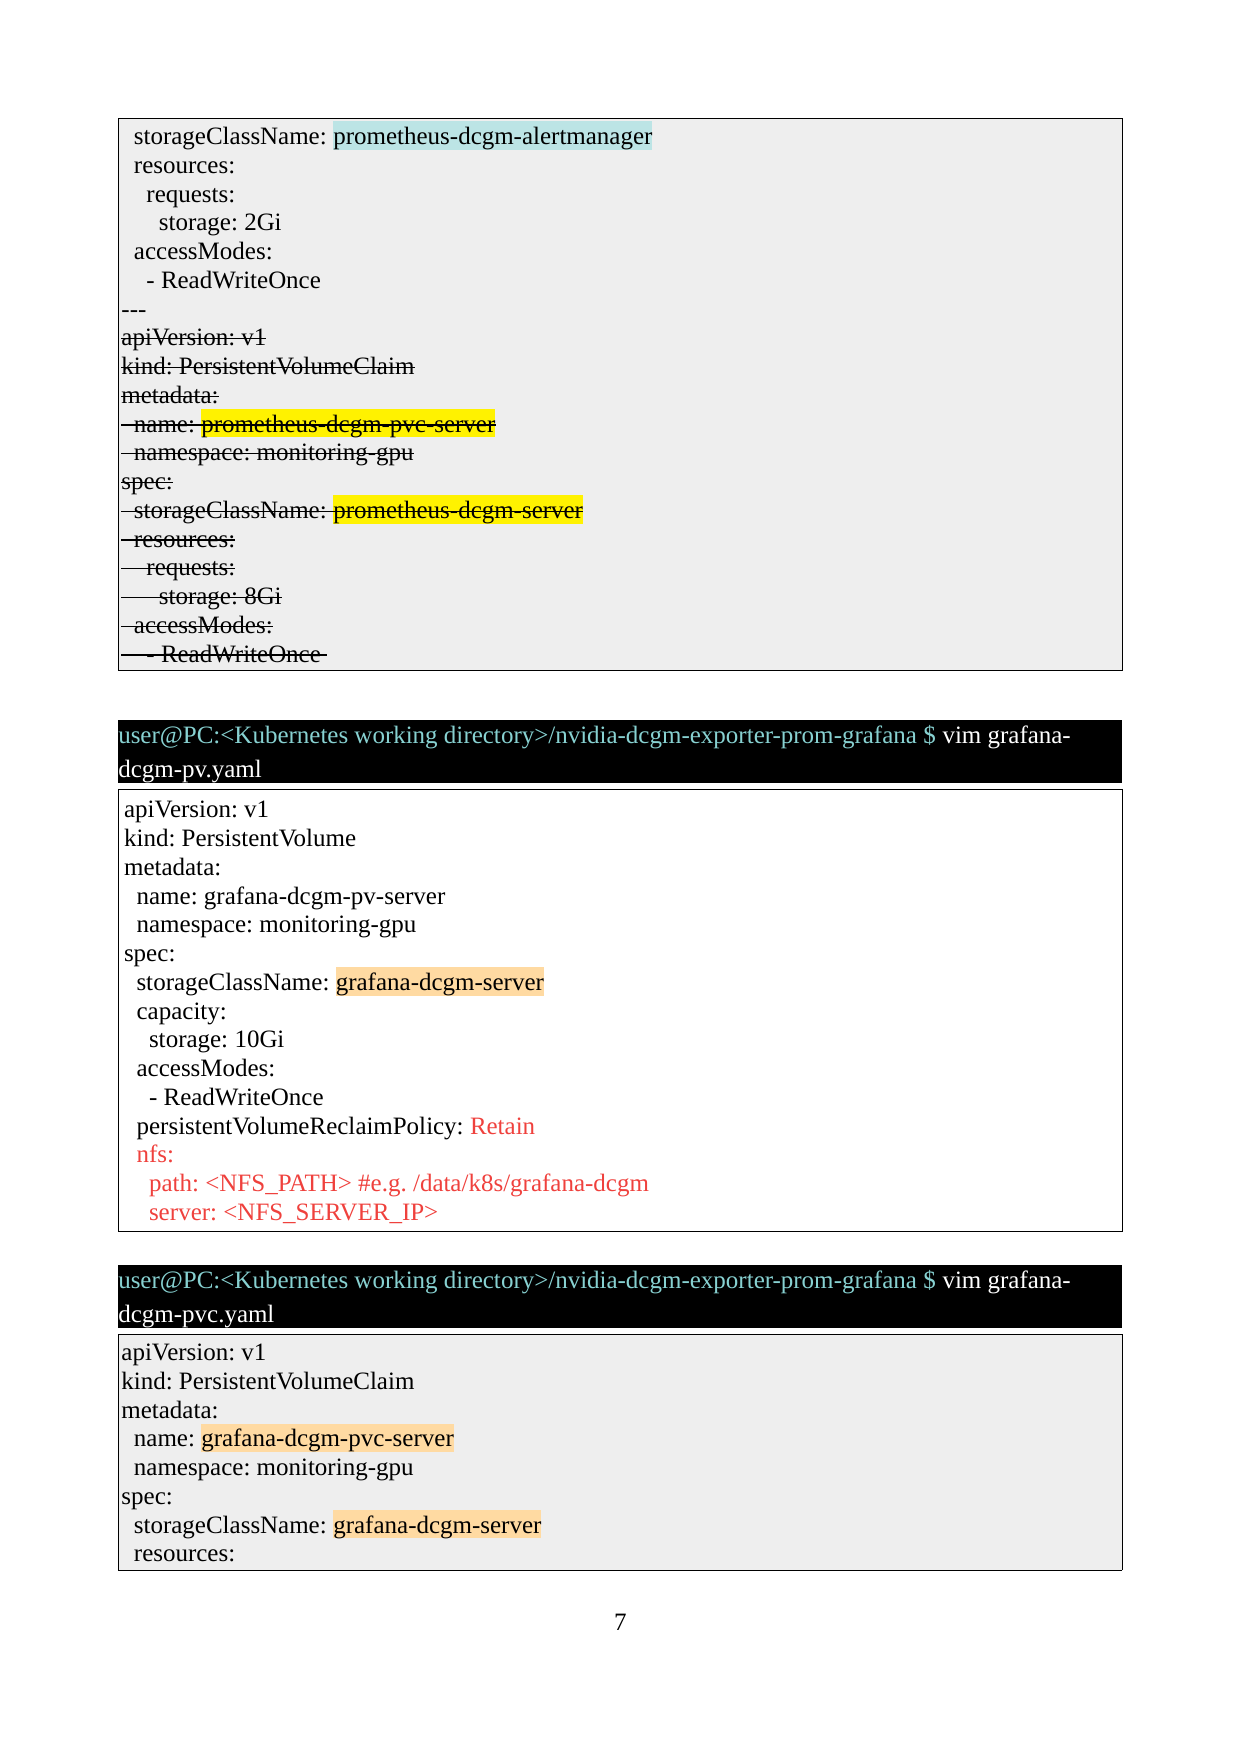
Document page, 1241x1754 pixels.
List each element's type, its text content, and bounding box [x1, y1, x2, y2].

text - ReadWriteOnce [119, 262, 1122, 291]
text storageClassName: prometheus-dcgm-alertmanager [119, 119, 1122, 147]
text storageClassName: grafana-dcgm-server [119, 1507, 1122, 1535]
text --- [119, 291, 1122, 319]
table_header apiVersion: v1 kind: PersistentVolume metadata: name: grafana-dcgm-pv-server namespace: monitoring-gpu spec: storageClassName: grafana-dcgm-server capacity: storage: 10Gi accessModes: - ReadWriteOnce persistentVolumeReclaimPolicy: Retain nfs: path: <NFS_PATH> #e.g. /data/k8s/grafana-dcgm server: <NFS_SERVER_IP> [119, 790, 1122, 1231]
text resources: [119, 521, 1122, 549]
text spec: [119, 463, 1122, 492]
text metadata: [119, 377, 1122, 406]
text accessModes: [119, 233, 1122, 262]
text storage: 2Gi [119, 204, 1122, 233]
text user@PC:<Kubernetes working directory>/nvidia-dcgm-exporter-prom-grafana $ vim grafana-dcgm-pv.yaml [118, 720, 1122, 783]
text name: grafana-dcgm-pvc-server [119, 1420, 1122, 1449]
text kind: PersistentVolumeClaim [119, 1363, 1122, 1392]
text apiVersion: v1 [119, 1335, 1122, 1363]
text accessModes: [119, 607, 1122, 636]
text requests: [119, 549, 1122, 578]
text namespace: monitoring-gpu [119, 434, 1122, 463]
text metadata: [119, 1392, 1122, 1420]
text apiVersion: v1 [119, 319, 1122, 348]
text resources: [119, 147, 1122, 176]
text - ReadWriteOnce [119, 636, 1122, 670]
text user@PC:<Kubernetes working directory>/nvidia-dcgm-exporter-prom-grafana $ vim grafana-dcgm-pvc.yaml [118, 1265, 1122, 1328]
text kind: PersistentVolumeClaim [119, 348, 1122, 377]
text spec: [119, 1478, 1122, 1507]
text namespace: monitoring-gpu [119, 1449, 1122, 1478]
text storageClassName: prometheus-dcgm-server [119, 492, 1122, 521]
text requests: [119, 176, 1122, 204]
text storage: 8Gi [119, 578, 1122, 607]
text name: prometheus-dcgm-pvc-server [119, 406, 1122, 434]
text resources: [119, 1535, 1122, 1570]
